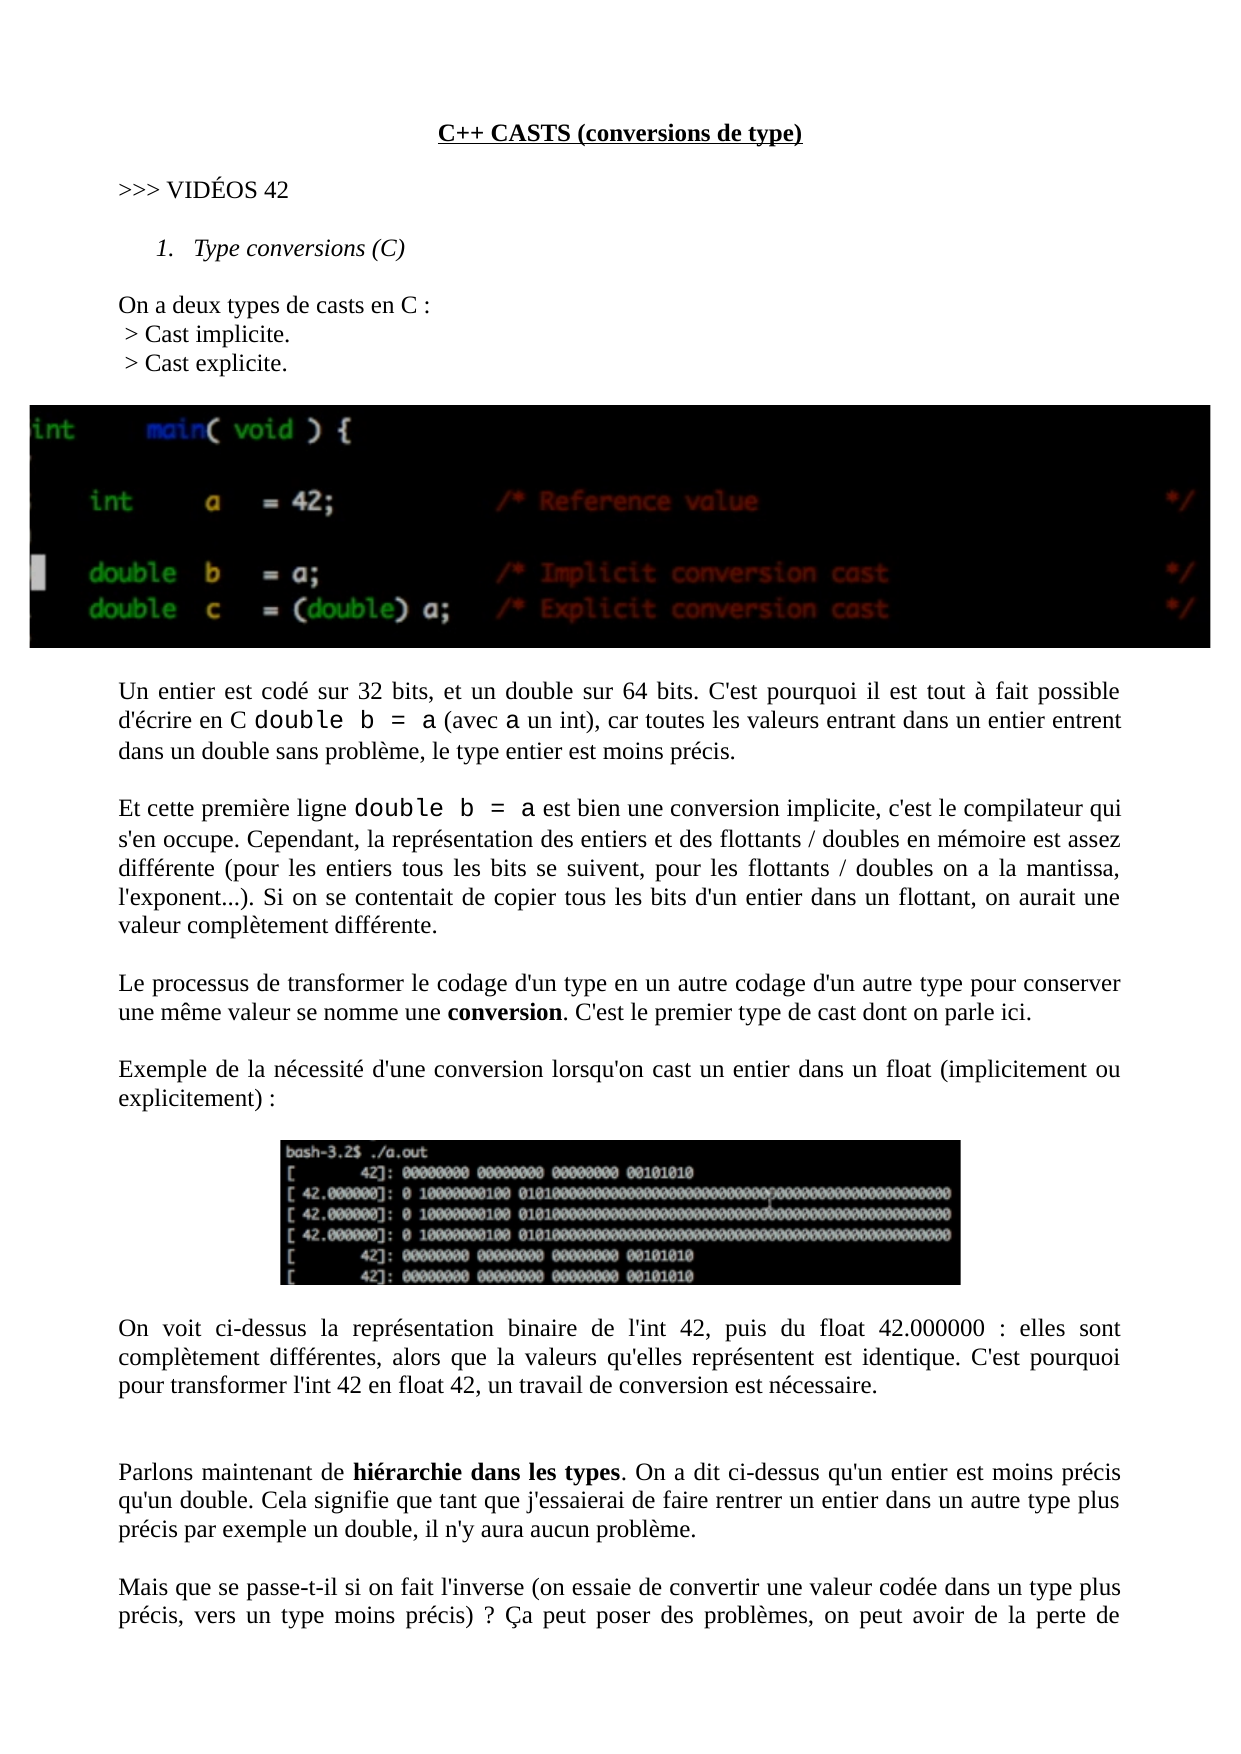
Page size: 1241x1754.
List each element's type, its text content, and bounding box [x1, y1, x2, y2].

text Parlons maintenant de hiérarchie dans les types. On a dit ci-dessus qu'un entier est moins précis qu'un double. Cela signifie que tant que j'essaierai de faire rentrer un entier dans un autre type plus précis par exemple un double, il n'y aura aucun problème. [118, 1457, 1122, 1543]
text > Cast implicite. [118, 319, 1122, 348]
text On a deux types de casts en C : [118, 291, 1122, 319]
text > Cast explicite. [118, 348, 1122, 377]
list Type conversions (C) [156, 233, 1122, 262]
text On voit ci-dessus la représentation binaire de l'int 42, puis du float 42.000000 : elles sont complètement différentes, alors que la valeurs qu'elles représentent est identique. C'est pourquoi pour transformer l'int 42 en float 42, un travail de conversion est nécessaire. [118, 1313, 1122, 1399]
text Exemple de la nécessité d'une conversion lorsqu'on cast un entier dans un float (implicitement ou explicitement) : [118, 1054, 1122, 1112]
text C++ CASTS (conversions de type) [118, 118, 1122, 147]
text Et cette première ligne double b = a est bien une conversion implicite, c'est le compilateur qui s'en occupe. Cependant, la représentation des entiers et des flottants / doubles en mémoire est assez différente (pour les entiers tous les bits se suivent, pour les flottants / doubles on a la mantissa, l'exponent...). Si on se contentait de copier tous les bits d'un entier dans un flottant, on aurait une valeur complètement différente. [118, 793, 1122, 939]
text Un entier est codé sur 32 bits, et un double sur 64 bits. C'est pourquoi il est tout à fait possible d'écrire en C double b = a (avec a un int), car toutes les valeurs entrant dans un entier entrent dans un double sans problème, le type entier est moins précis. [118, 676, 1122, 764]
text Le processus de transformer le codage d'un type en un autre codage d'un autre type pour conserver une même valeur se nomme une conversion. C'est le premier type de cast dont on parle ici. [118, 968, 1122, 1025]
text Mais que se passe-t-il si on fait l'inverse (on essaie de convertir une valeur codée dans un type plus précis, vers un type moins précis) ? Ça peut poser des problèmes, on peut avoir de la perte de [118, 1572, 1122, 1629]
text >>> VIDÉOS 42 [118, 176, 1122, 204]
